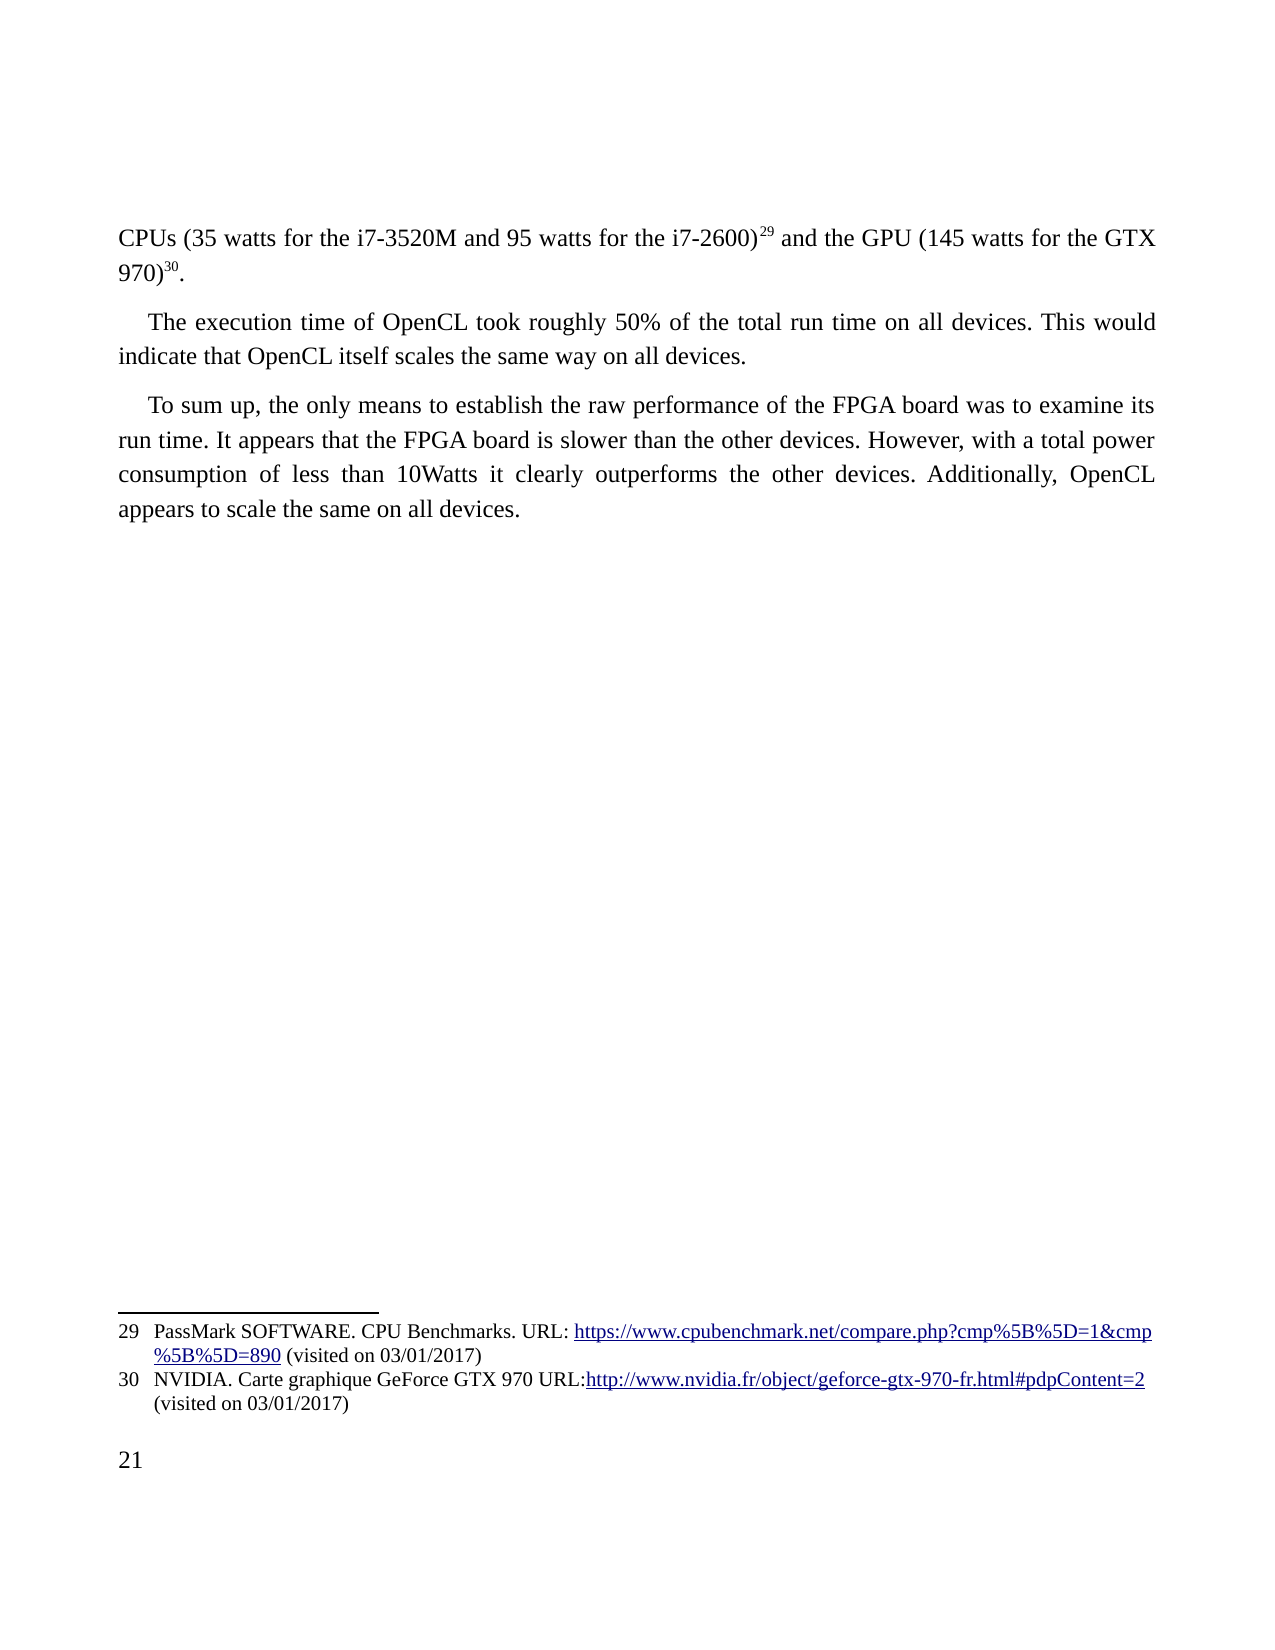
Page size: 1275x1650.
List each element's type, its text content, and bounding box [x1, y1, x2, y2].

text PassMark SOFTWARE. CPU Benchmarks. URL: https://www.cpubenchmark.net/compare.php?cmp%5B%5D=1&cmp%5B%5D=890 (visited on 03/01/2017) [118, 1319, 1157, 1367]
text To sum up, the only means to establish the raw performance of the FPGA board was to examine its run time. It appears that the FPGA board is slower than the other devices. However, with a total power consumption of less than 10Watts it clearly outperforms the other devices. Additionally, OpenCL appears to scale the same on all devices. [118, 390, 1157, 522]
text NVIDIA. Carte graphique GeForce GTX 970 URL:http://www.nvidia.fr/object/geforce-gtx-970-fr.html#pdpContent=2 (visited on 03/01/2017) [118, 1367, 1157, 1415]
text The execution time of OpenCL took roughly 50% of the total run time on all devices. This would indicate that OpenCL itself scales the same way on all devices. [118, 307, 1157, 370]
text CPUs (35 watts for the i7-3520M and 95 watts for the i7-2600) and the GPU (145 watts for the GTX 970). [118, 223, 1157, 286]
